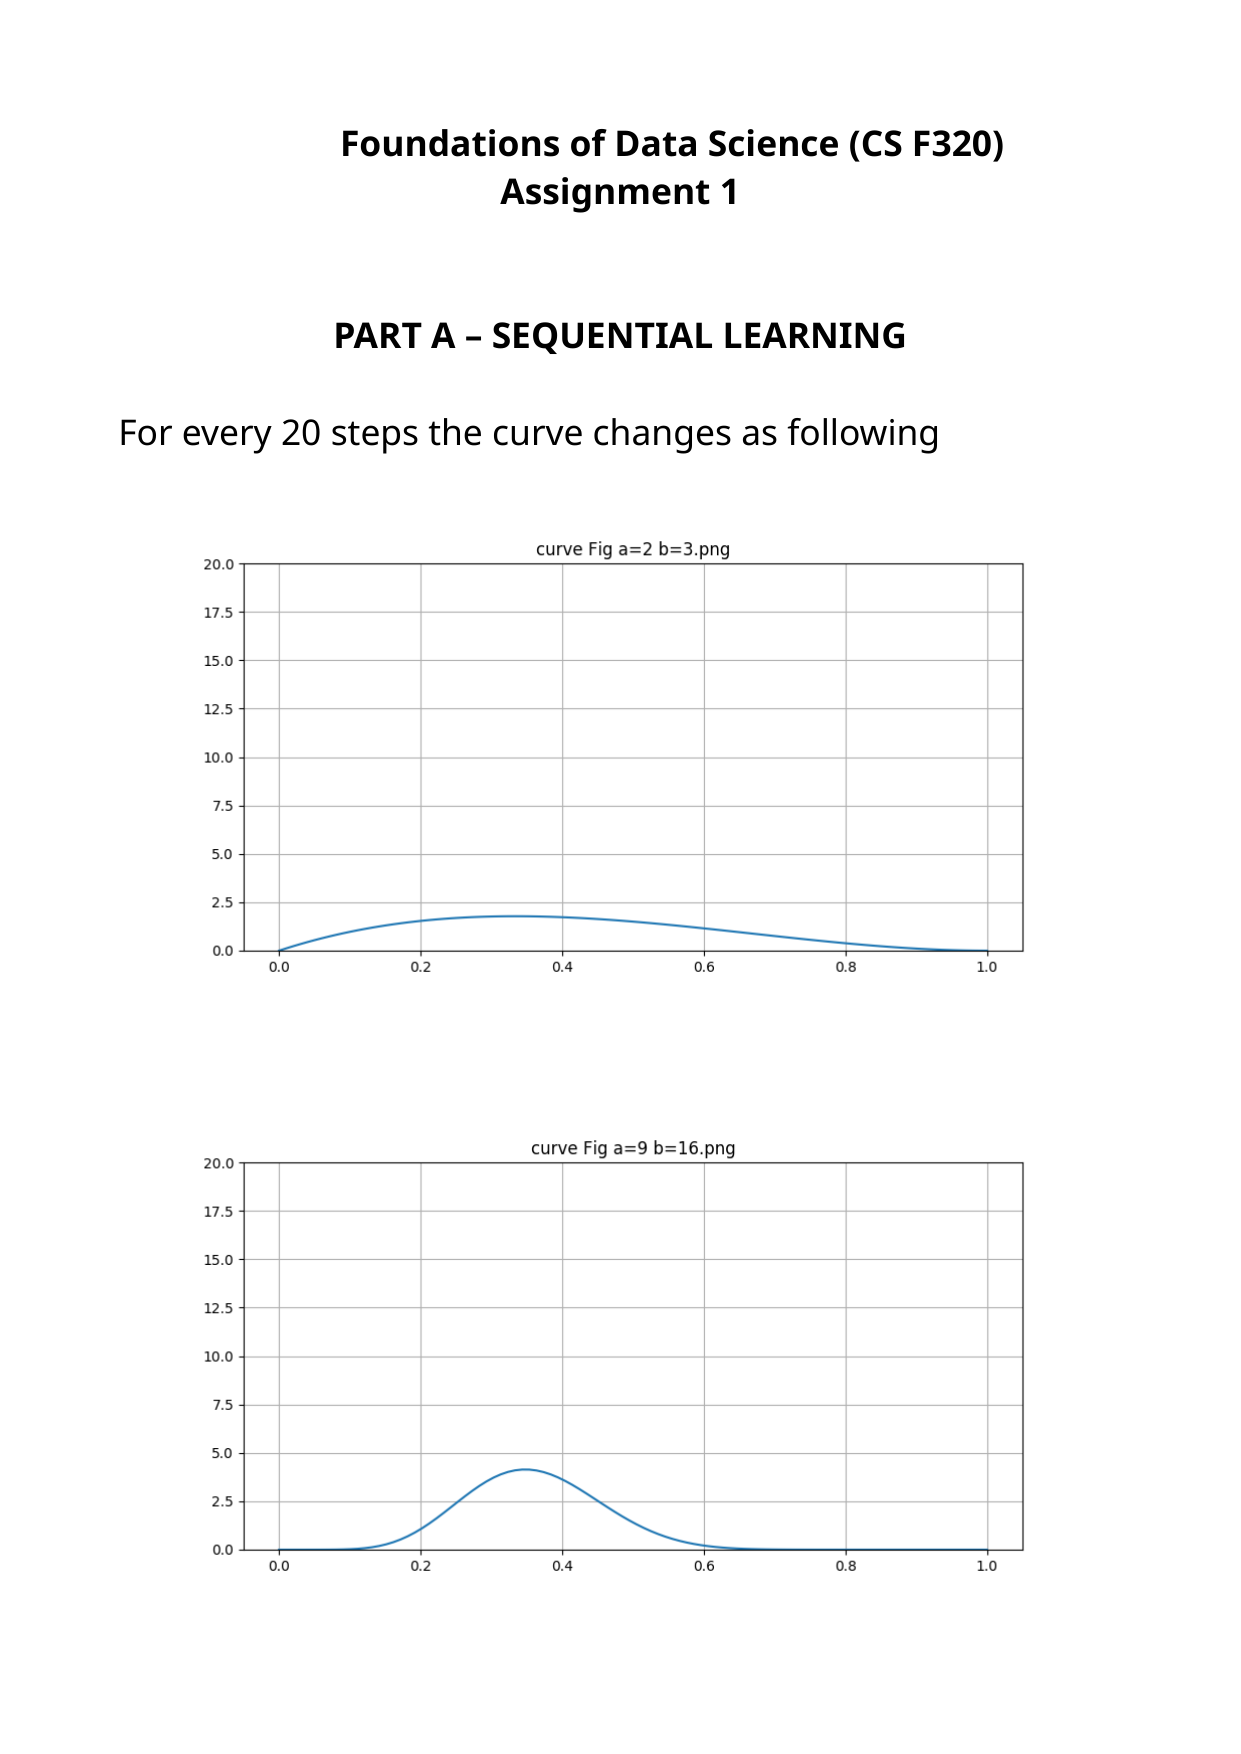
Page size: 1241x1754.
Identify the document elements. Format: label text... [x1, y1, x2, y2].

text Foundations of Data Science (CS F320) [118, 118, 1122, 166]
text For every 20 steps the curve changes as following [118, 407, 1122, 456]
text Assignment 1 [118, 166, 1122, 214]
picture [118, 503, 1123, 1006]
text PART A – SEQUENTIAL LEARNING [118, 311, 1122, 359]
picture [118, 1102, 1123, 1605]
